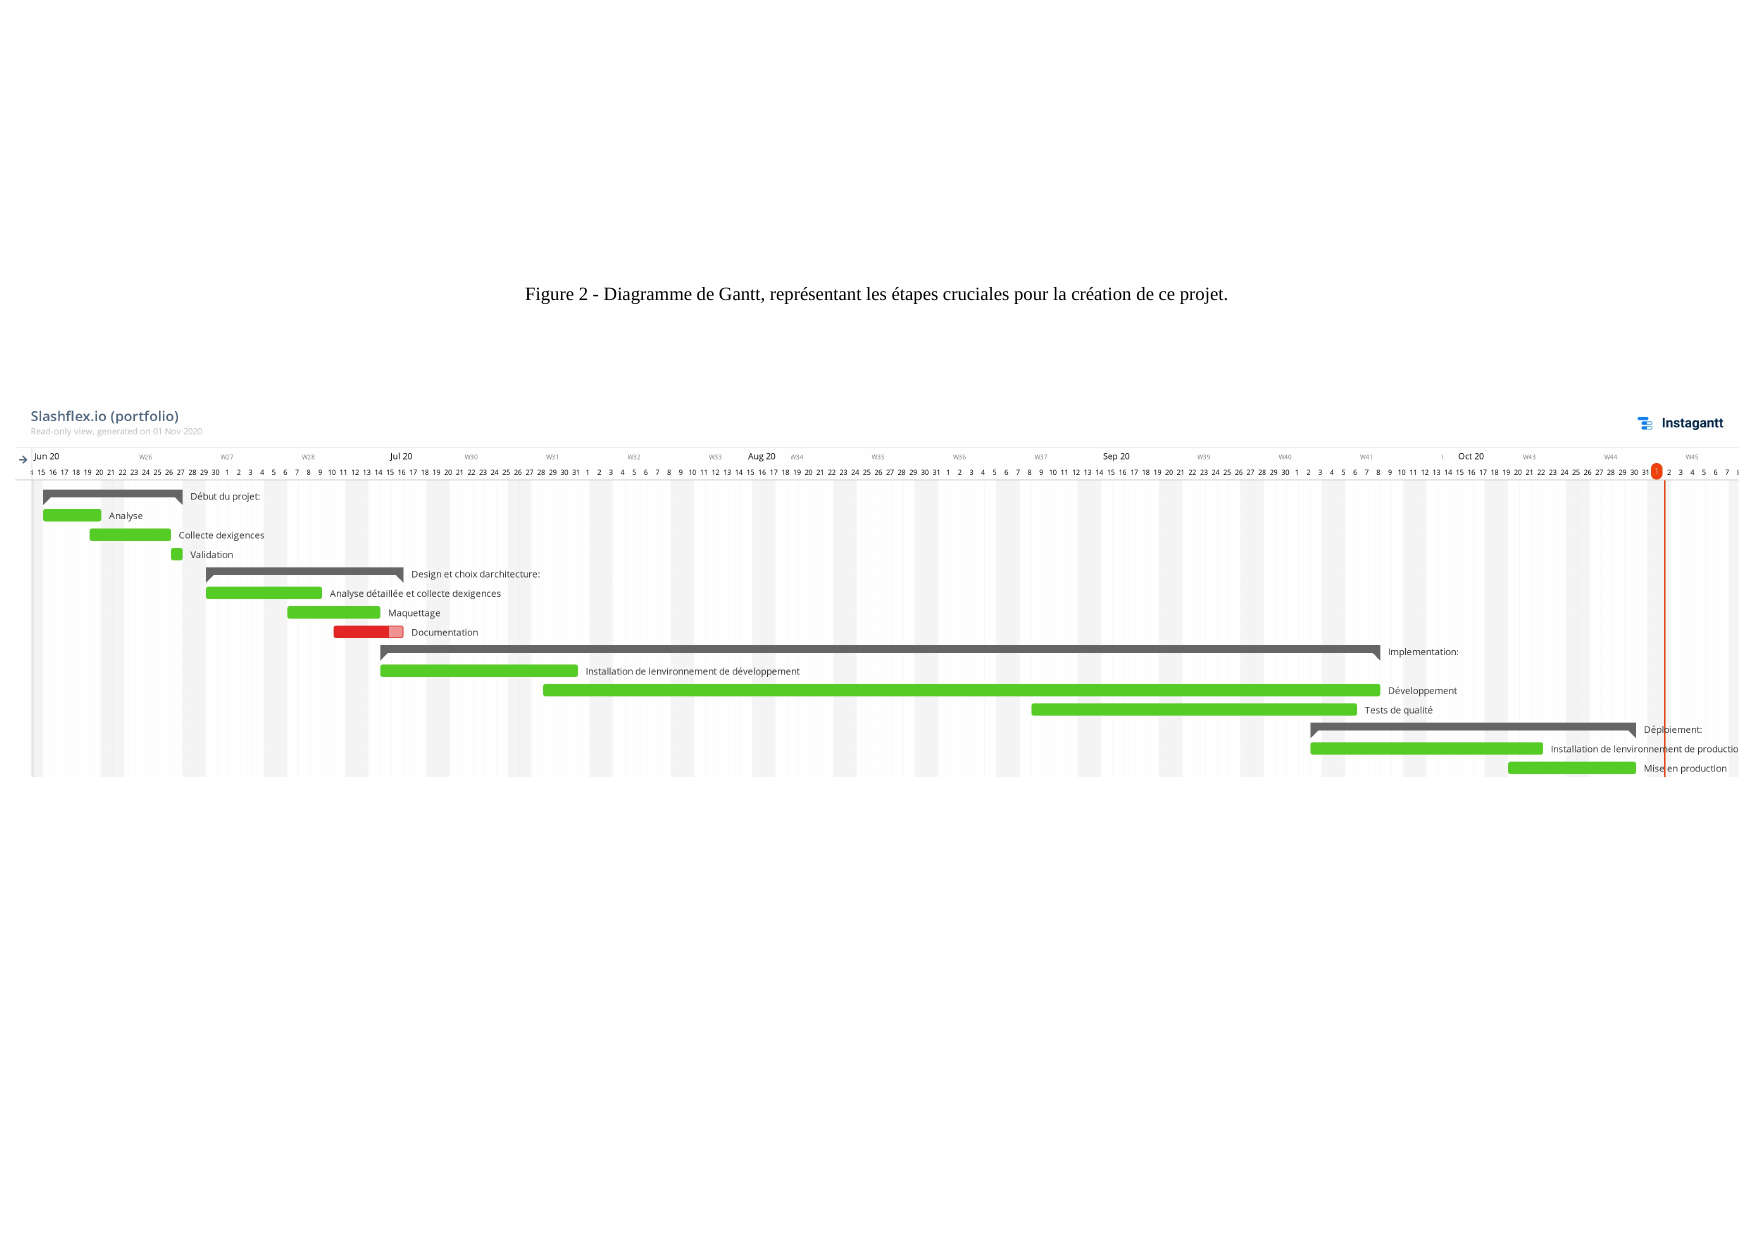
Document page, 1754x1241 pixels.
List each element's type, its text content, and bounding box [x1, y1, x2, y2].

text Figure 2 - Diagramme de Gantt, représentant les étapes cruciales pour la création de ce projet. [15, 283, 1739, 305]
picture [15, 400, 1739, 777]
